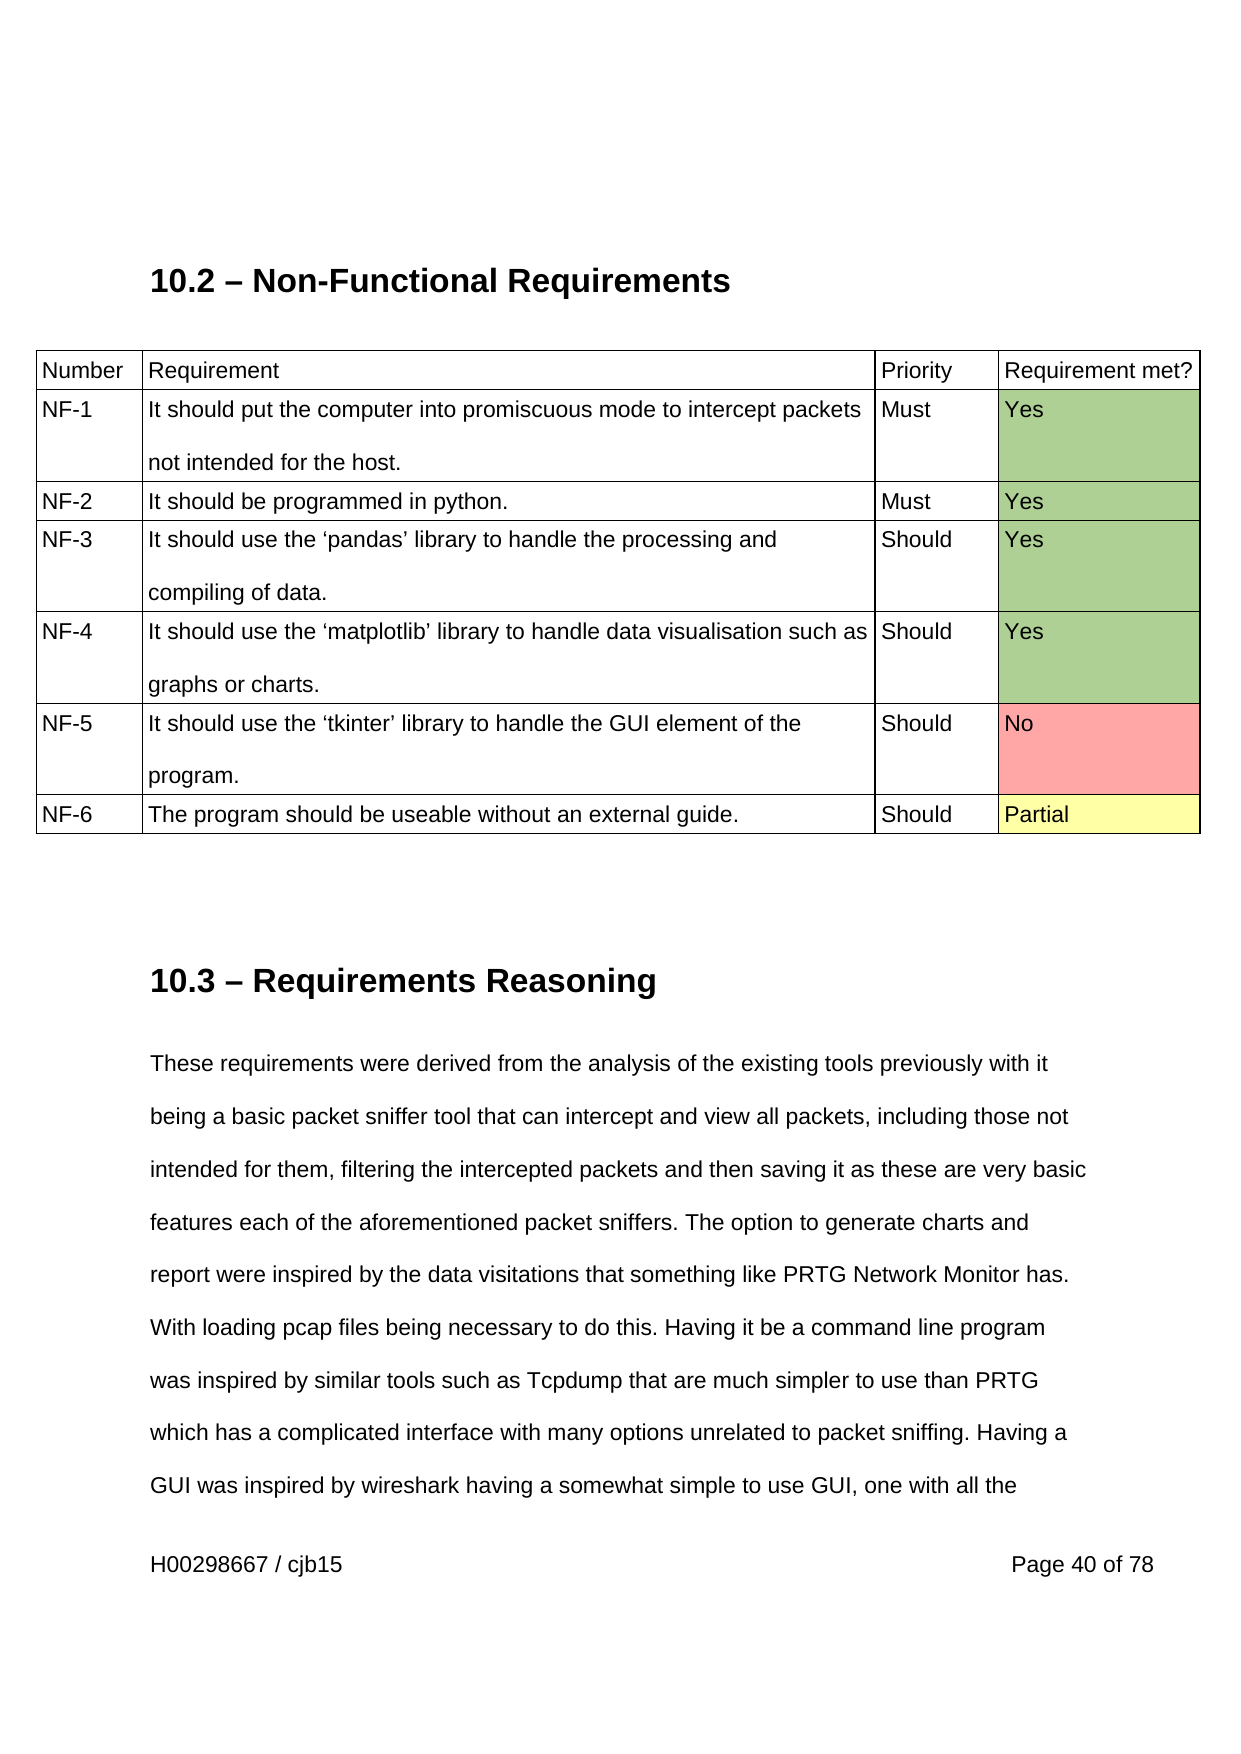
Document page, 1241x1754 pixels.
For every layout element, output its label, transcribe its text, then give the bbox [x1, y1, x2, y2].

subtitle 10.2 – Non-Functional Requirements [150, 261, 1090, 299]
table_cell It should use the ‘pandas’ library to handle the processing and compiling of data. [143, 521, 874, 611]
table_cell It should put the computer into promiscuous mode to intercept packets not intended for the host. [143, 390, 874, 481]
table_cell The program should be useable without an external guide. [143, 795, 874, 833]
table_cell Yes [999, 612, 1199, 703]
table_cell Should [876, 521, 998, 611]
table_cell NF-1 [37, 390, 142, 481]
table_cell Yes [999, 390, 1199, 481]
table_header Requirement met? [999, 351, 1199, 389]
table_cell Partial [999, 795, 1199, 833]
table_header Requirement [143, 351, 874, 389]
table_cell It should be programmed in python. [143, 482, 874, 520]
table_header Number [37, 351, 142, 389]
table_cell Must [876, 482, 998, 520]
table_cell NF-4 [37, 612, 142, 703]
subtitle 10.3 – Requirements Reasoning [150, 961, 1090, 999]
table_cell Should [876, 795, 998, 833]
table_cell NF-6 [37, 795, 142, 833]
table_cell No [999, 704, 1199, 794]
table_cell Yes [999, 482, 1199, 520]
table_cell It should use the ‘matplotlib’ library to handle data visualisation such as graphs or charts. [143, 612, 874, 703]
table_cell It should use the ‘tkinter’ library to handle the GUI element of the program. [143, 704, 874, 794]
table_cell NF-3 [37, 521, 142, 611]
table_cell NF-5 [37, 704, 142, 794]
text These requirements were derived from the analysis of the existing tools previously with it being a basic packet sniffer tool that can intercept and view all packets, including those not intended for them, filtering the intercepted packets and then saving it as these are very basic features each of the aforementioned packet sniffers. The option to generate charts and report were inspired by the data visitations that something like PRTG Network Monitor has. With loading pcap files being necessary to do this. Having it be a command line program was inspired by similar tools such as Tcpdump that are much simpler to use than PRTG which has a complicated interface with many options unrelated to packet sniffing. Having a GUI was inspired by wireshark having a somewhat simple to use GUI, one with all the [150, 1050, 1090, 1498]
table_cell Yes [999, 521, 1199, 611]
table_header Priority [876, 351, 998, 389]
table_cell Should [876, 612, 998, 703]
table_cell NF-2 [37, 482, 142, 520]
table_cell Should [876, 704, 998, 794]
table_cell Must [876, 390, 998, 481]
